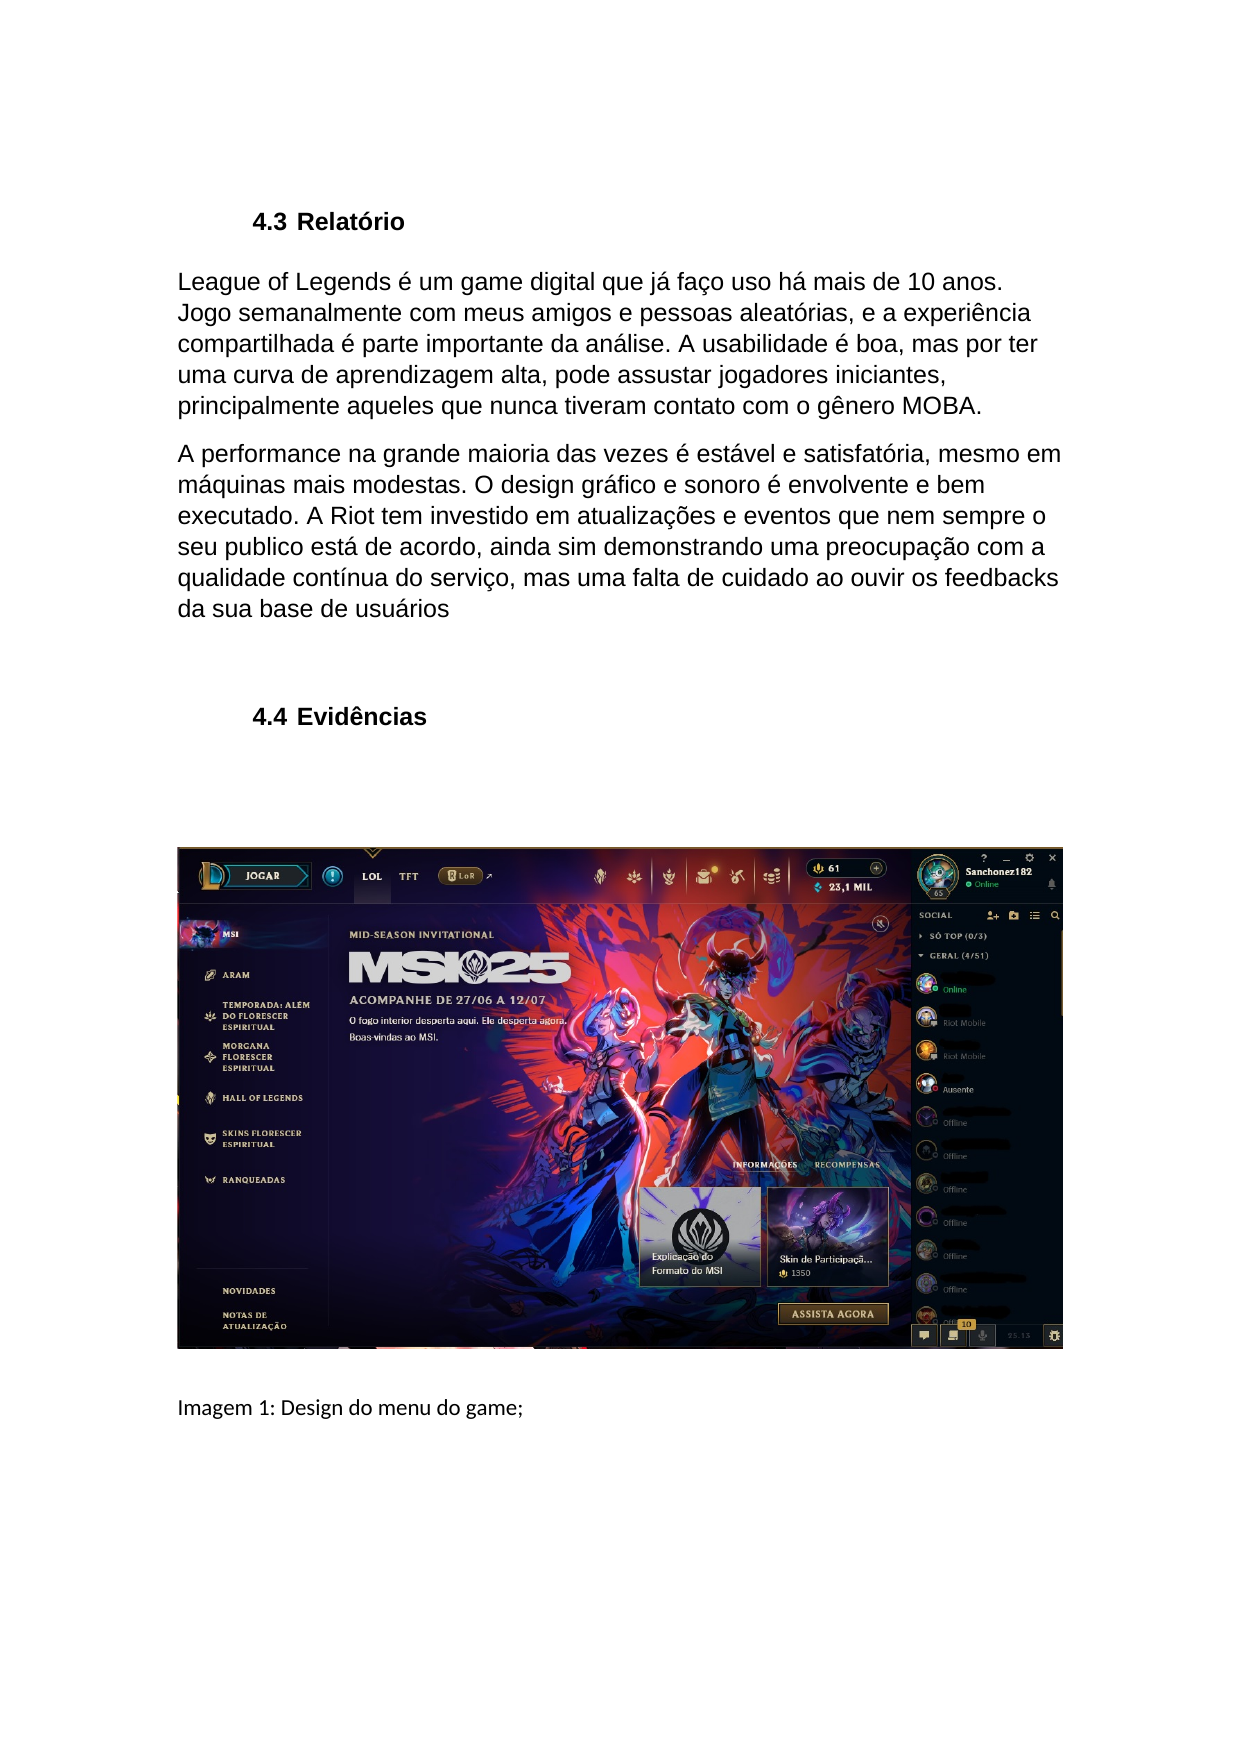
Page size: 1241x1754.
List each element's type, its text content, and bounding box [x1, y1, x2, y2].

text League of Legends é um game digital que já faço uso há mais de 10 anos. Jogo semanalmente com meus amigos e pessoas aleatórias, e a experiência compartilhada é parte importante da análise. A usabilidade é boa, mas por ter uma curva de aprendizagem alta, pode assustar jogadores iniciantes, principalmente aqueles que nunca tiveram contato com o gênero MOBA. [177, 267, 1063, 420]
subtitle Relatório [252, 207, 1063, 236]
subtitle Evidências [252, 702, 1063, 731]
text Imagem 1: Design do menu do game; [177, 1349, 1063, 1422]
text A performance na grande maioria das vezes é estável e satisfatória, mesmo em máquinas mais modestas. O design gráfico e sonoro é envolvente e bem executado. A Riot tem investido em atualizações e eventos que nem sempre o seu publico está de acordo, ainda sim demonstrando uma preocupação com a qualidade contínua do serviço, mas uma falta de cuidado ao ouvir os feedbacks da sua base de usuários [177, 439, 1063, 623]
picture [177, 847, 1063, 1349]
